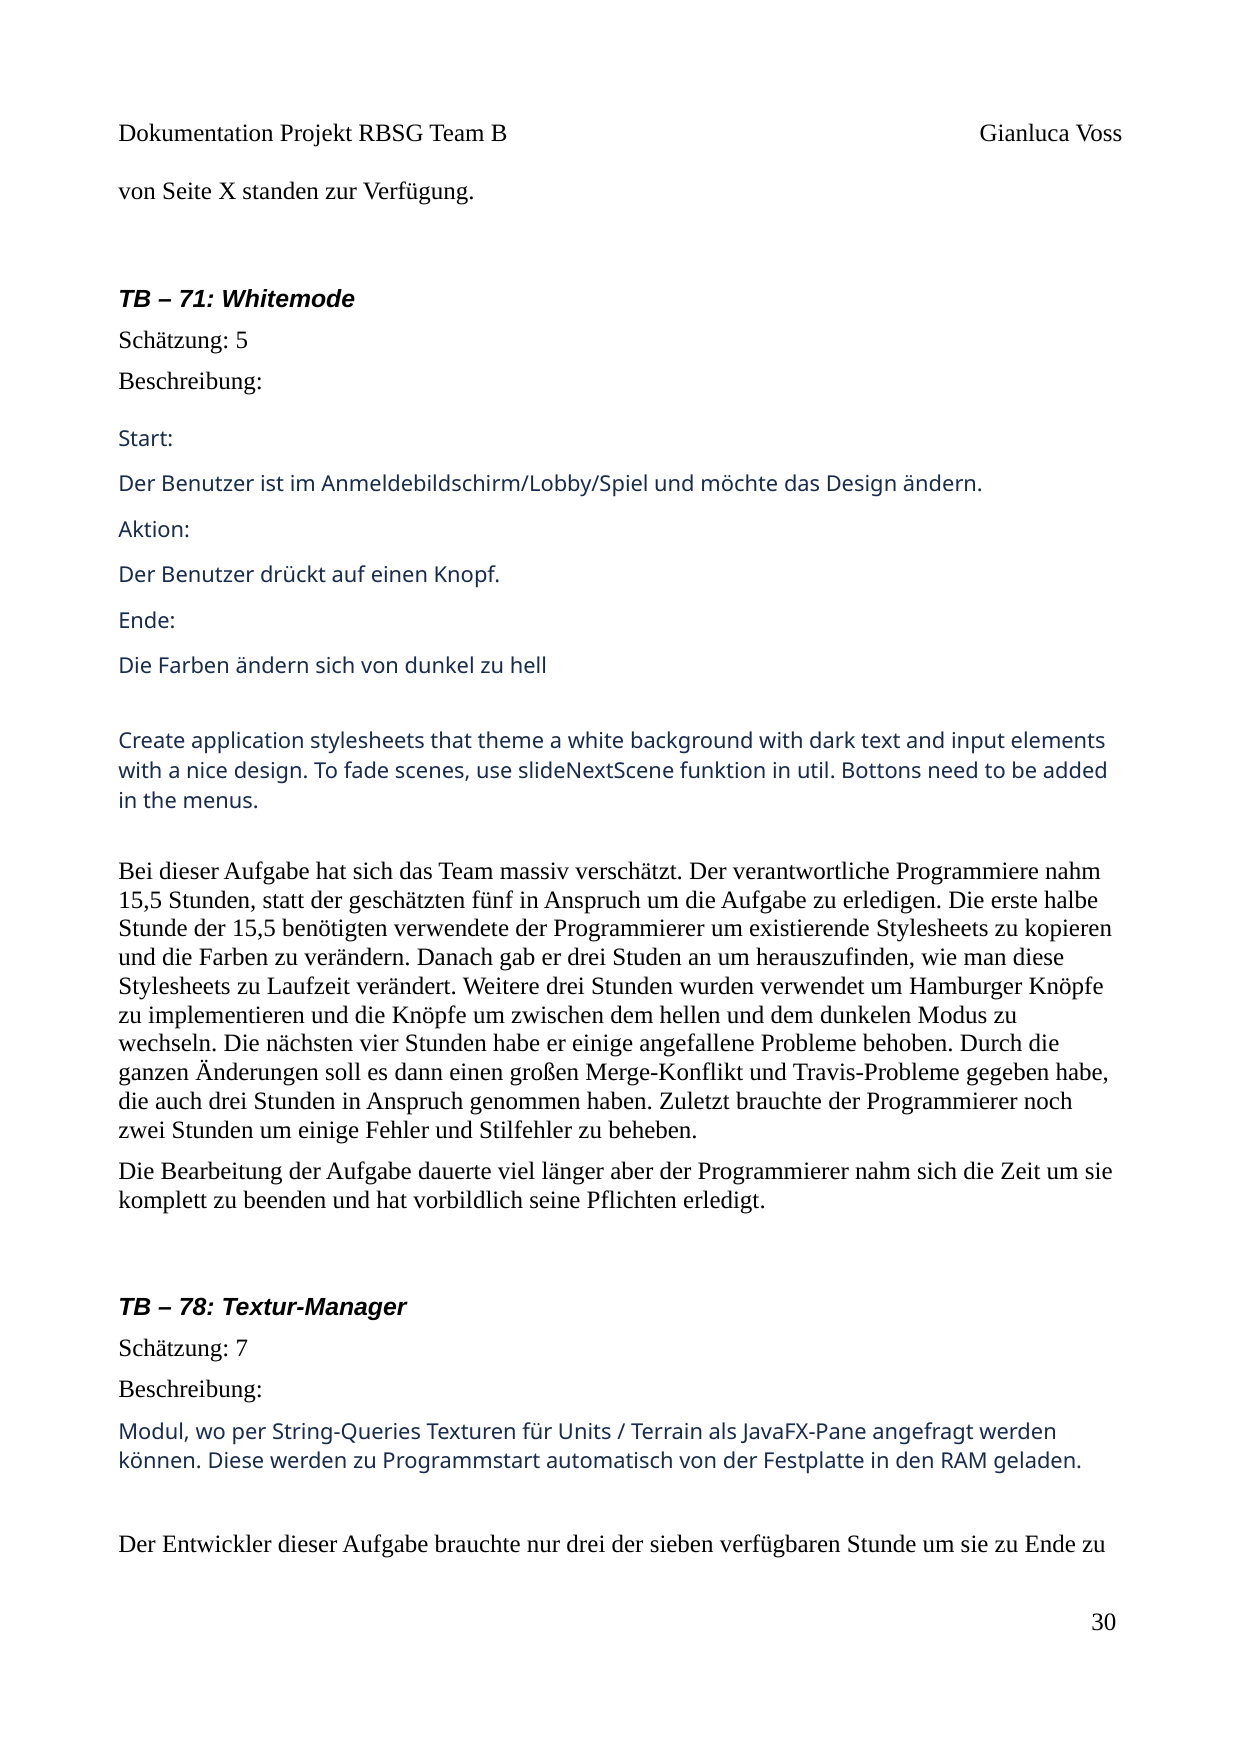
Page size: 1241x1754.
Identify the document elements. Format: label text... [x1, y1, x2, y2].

text von Seite X standen zur Verfügung. [118, 176, 1122, 205]
text Der Benutzer ist im Anmeldebildschirm/Lobby/Spiel und möchte das Design ändern. [118, 468, 1122, 498]
text Der Benutzer drückt auf einen Knopf. [118, 559, 1122, 589]
text Die Farben ändern sich von dunkel zu hell [118, 650, 1122, 680]
text Create application stylesheets that theme a white background with dark text and input elements with a nice design. To fade scenes, use slideNextScene funktion in util. Bottons need to be added in the menus. [118, 725, 1122, 815]
subtitle TB – 71: Whitemode [118, 284, 1122, 312]
text Schätzung: 5 [118, 325, 1122, 354]
text Ende: [118, 605, 1122, 634]
text Die Bearbeitung der Aufgabe dauerte viel länger aber der Programmierer nahm sich die Zeit um sie komplett zu beenden und hat vorbildlich seine Pflichten erledigt. [118, 1156, 1122, 1213]
text Aktion: [118, 514, 1122, 544]
text Beschreibung: [118, 1374, 1122, 1403]
subtitle TB – 78: Textur-Manager [118, 1292, 1122, 1321]
text Beschreibung: [118, 366, 1122, 395]
text Der Entwickler dieser Aufgabe brauchte nur drei der sieben verfügbaren Stunde um sie zu Ende zu [118, 1529, 1122, 1558]
text Modul, wo per String-Queries Texturen für Units / Terrain als JavaFX-Pane angefragt werden können. Diese werden zu Programmstart automatisch von der Festplatte in den RAM geladen. [118, 1416, 1122, 1475]
text Start: [118, 423, 1122, 453]
text Schätzung: 7 [118, 1333, 1122, 1362]
text Bei dieser Aufgabe hat sich das Team massiv verschätzt. Der verantwortliche Programmiere nahm 15,5 Stunden, statt der geschätzten fünf in Anspruch um die Aufgabe zu erledigen. Die erste halbe Stunde der 15,5 benötigten verwendete der Programmierer um existierende Stylesheets zu kopieren und die Farben zu verändern. Danach gab er drei Studen an um herauszufinden, wie man diese Stylesheets zu Laufzeit verändert. Weitere drei Stunden wurden verwendet um Hamburger Knöpfe zu implementieren und die Knöpfe um zwischen dem hellen und dem dunkelen Modus zu wechseln. Die nächsten vier Stunden habe er einige angefallene Probleme behoben. Durch die ganzen Änderungen soll es dann einen großen Merge-Konflikt und Travis-Probleme gegeben habe, die auch drei Stunden in Anspruch genommen haben. Zuletzt brauchte der Programmierer noch zwei Stunden um einige Fehler und Stilfehler zu beheben. [118, 856, 1122, 1143]
